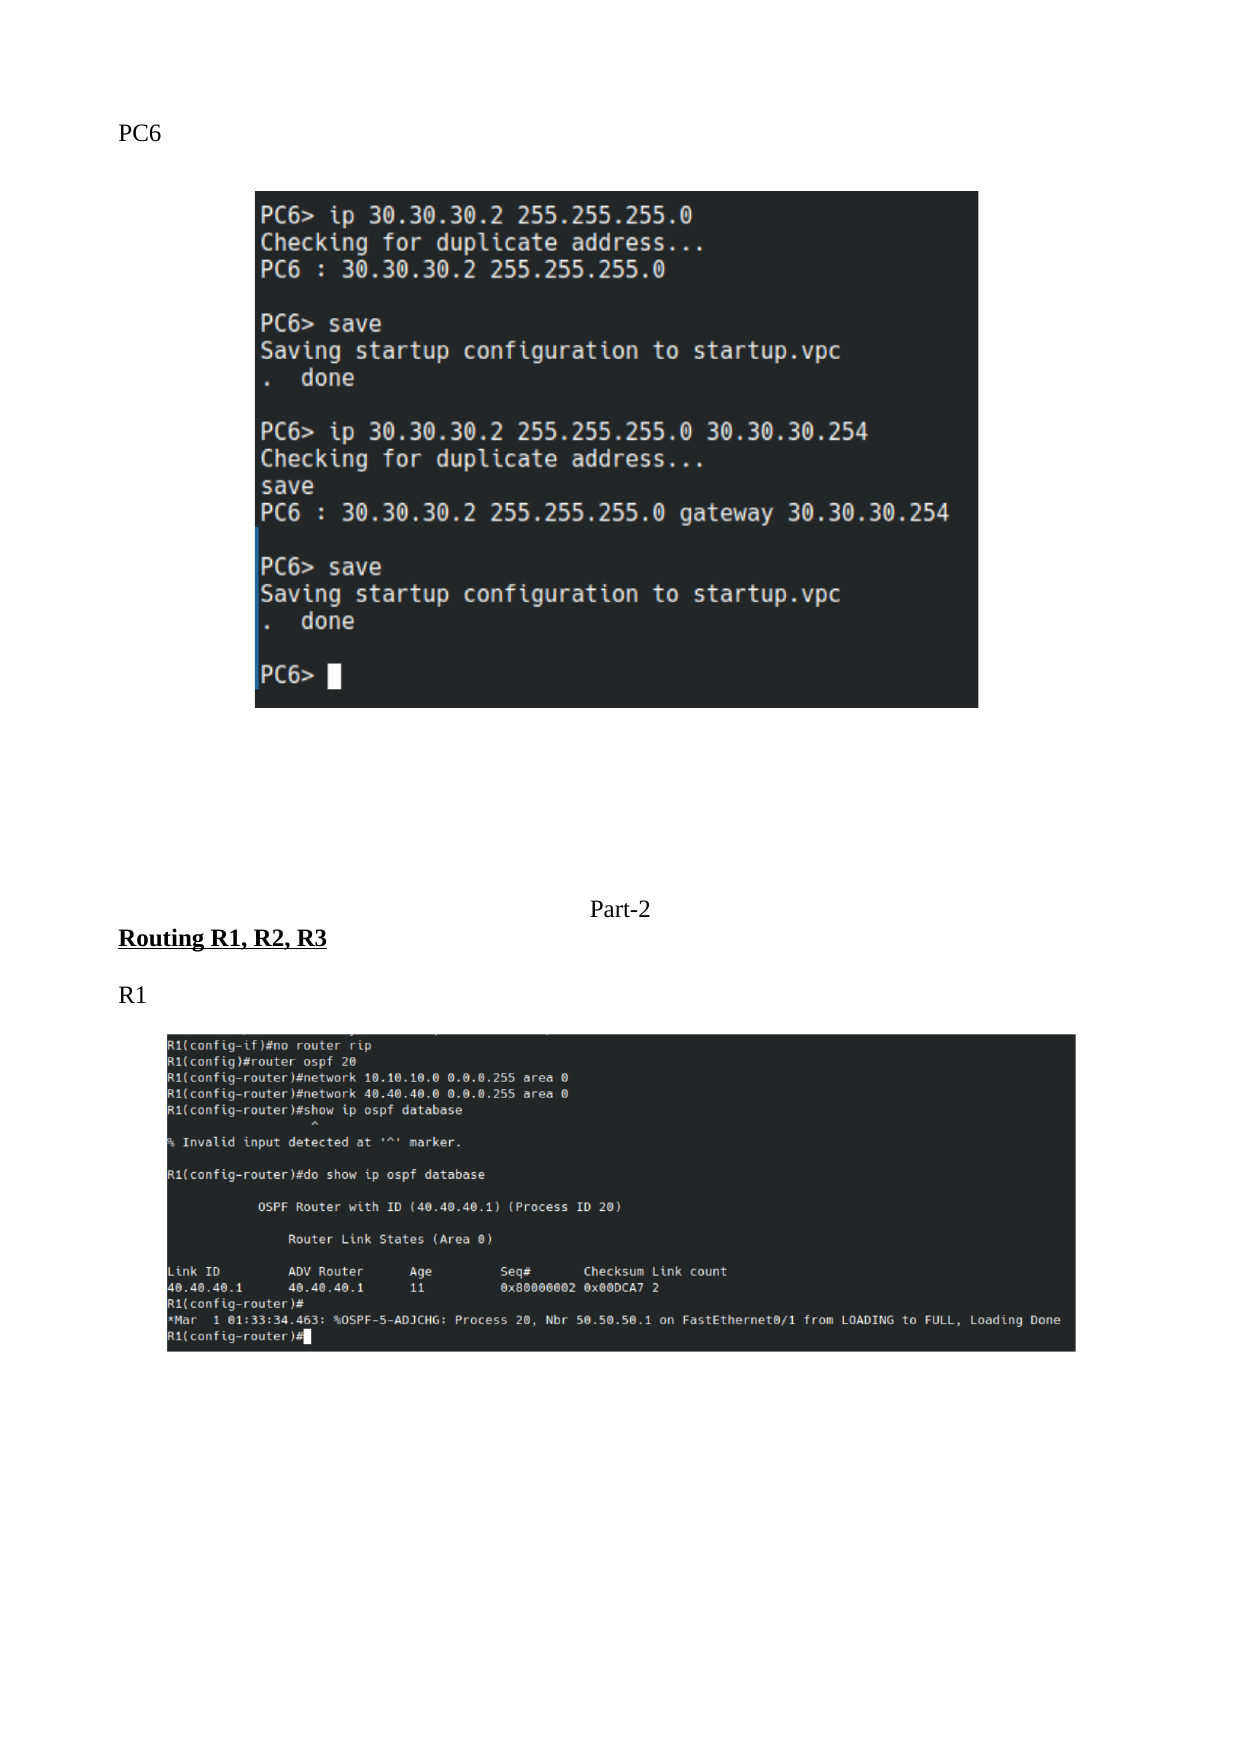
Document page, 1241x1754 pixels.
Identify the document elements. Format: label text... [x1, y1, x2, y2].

text Part-2 [118, 894, 1122, 923]
text PC6 [118, 118, 1122, 147]
text R1 [118, 981, 1122, 1009]
picture [164, 1033, 1076, 1353]
text Routing R1, R2, R3 [118, 923, 1122, 952]
picture [254, 191, 979, 708]
